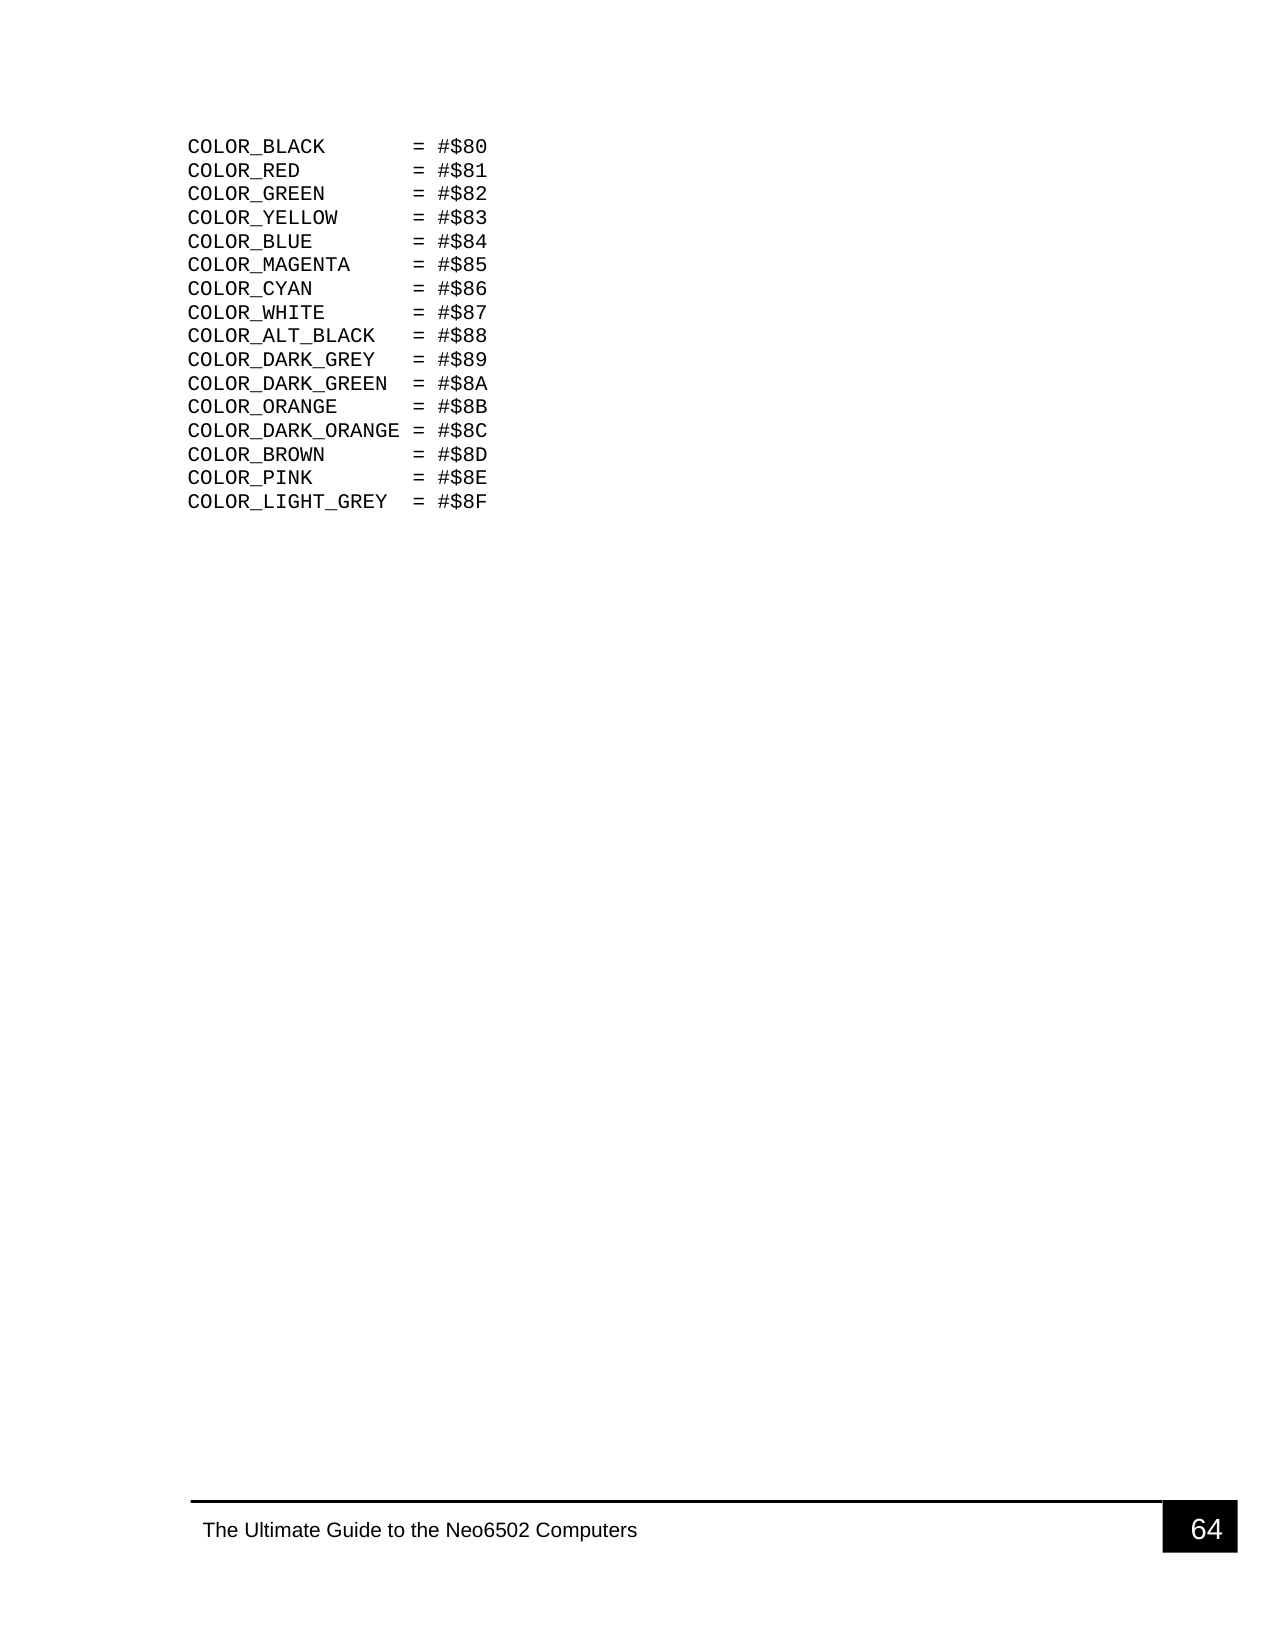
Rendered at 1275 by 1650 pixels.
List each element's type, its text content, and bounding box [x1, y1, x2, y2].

text COLOR_DARK_ORANGE = #$8C [187, 420, 1162, 443]
text COLOR_DARK_GREEN = #$8A [187, 373, 1162, 396]
text COLOR_DARK_GREY = #$89 [187, 349, 1162, 373]
text COLOR_BLUE = #$84 [187, 231, 1162, 254]
text COLOR_CYAN = #$86 [187, 278, 1162, 302]
text COLOR_PINK = #$8E [187, 467, 1162, 491]
text COLOR_ALT_BLACK = #$88 [187, 325, 1162, 349]
text COLOR_ORANGE = #$8B [187, 396, 1162, 420]
text COLOR_BROWN = #$8D [187, 443, 1162, 467]
text COLOR_LIGHT_GREY = #$8F [187, 491, 1162, 514]
text COLOR_YELLOW = #$83 [187, 207, 1162, 231]
text COLOR_BLACK = #$80 [187, 136, 1162, 160]
text COLOR_GREEN = #$82 [187, 183, 1162, 207]
text COLOR_WHITE = #$87 [187, 302, 1162, 325]
text COLOR_MAGENTA = #$85 [187, 254, 1162, 278]
text COLOR_RED = #$81 [187, 160, 1162, 183]
